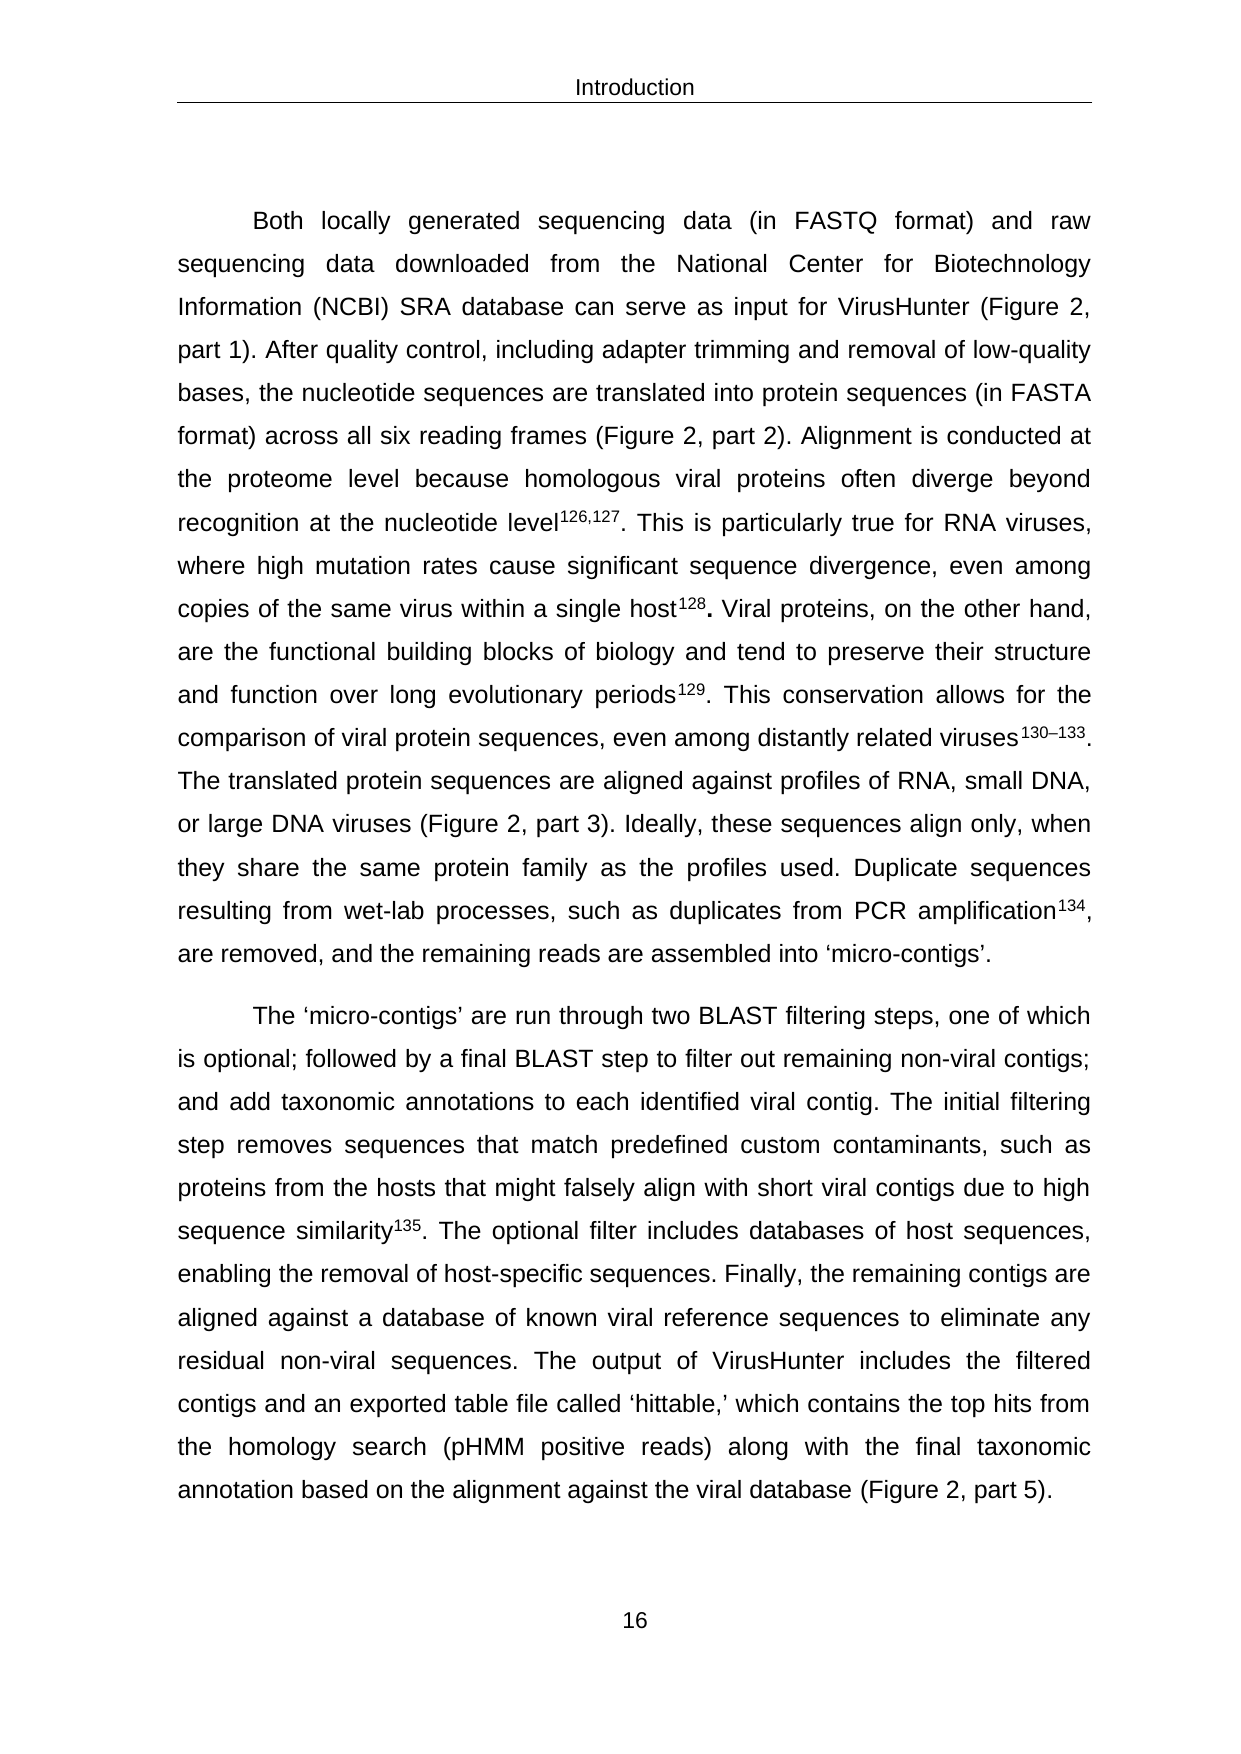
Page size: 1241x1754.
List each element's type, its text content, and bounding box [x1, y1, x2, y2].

text Both locally generated sequencing data (in FASTQ format) and raw sequencing data downloaded from the National Center for Biotechnology Information (NCBI) SRA database can serve as input for VirusHunter (Figure 2, part 1). After quality control, including adapter trimming and removal of low-quality bases, the nucleotide sequences are translated into protein sequences (in FASTA format) across all six reading frames (Figure 2, part 2). Alignment is conducted at the proteome level because homologous viral proteins often diverge beyond recognition at the nucleotide level126,127. This is particularly true for RNA viruses, where high mutation rates cause significant sequence divergence, even among copies of the same virus within a single host128. Viral proteins, on the other hand, are the functional building blocks of biology and tend to preserve their structure and function over long evolutionary periods129. This conservation allows for the comparison of viral protein sequences, even among distantly related viruses130–133. The translated protein sequences are aligned against profiles of RNA, small DNA, or large DNA viruses (Figure 2, part 3). Ideally, these sequences align only, when they share the same protein family as the profiles used. Duplicate sequences resulting from wet-lab processes, such as duplicates from PCR amplification134, are removed, and the remaining reads are assembled into ‘micro-contigs’. [177, 206, 1092, 967]
text The ‘micro-contigs’ are run through two BLAST filtering steps, one of which is optional; followed by a final BLAST step to filter out remaining non-viral contigs; and add taxonomic annotations to each identified viral contig. The initial filtering step removes sequences that match predefined custom contaminants, such as proteins from the hosts that might falsely align with short viral contigs due to high sequence similarity135. The optional filter includes databases of host sequences, enabling the removal of host-specific sequences. Finally, the remaining contigs are aligned against a database of known viral reference sequences to eliminate any residual non-viral sequences. The output of VirusHunter includes the filtered contigs and an exported table file called ‘hittable,’ which contains the top hits from the homology search (pHMM positive reads) along with the final taxonomic annotation based on the alignment against the viral database (Figure 2, part 5). [177, 1001, 1092, 1504]
